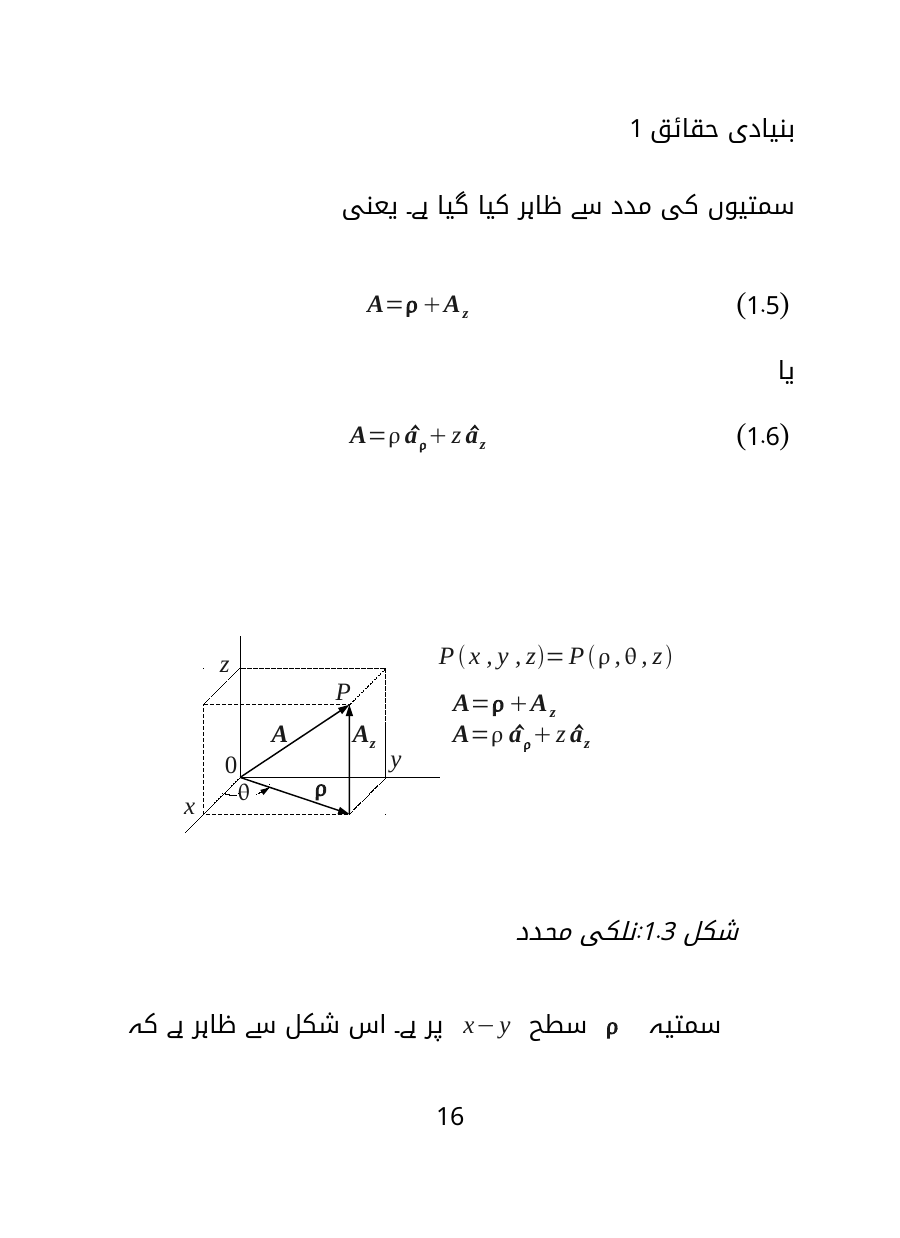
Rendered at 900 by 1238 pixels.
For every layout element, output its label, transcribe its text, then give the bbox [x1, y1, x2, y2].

table_header (1.6) [718, 408, 795, 479]
text شکل 1.3 میں ایک سمتیہ مرکز سے نکتہ تک بنایا گیا ہے۔ اس سمتیہ کو شکل میں دو سمتیوں کی مدد سے ظاہر کیا گیا ہے۔ یعنی [105, 182, 795, 230]
table_header [105, 276, 718, 348]
text سمتیہ سطحپر ہے۔ اس شکل سے ظاہر ہے کہ [105, 1002, 795, 1049]
table_header [105, 408, 718, 479]
text شکل 1.3:نلکی محدد [162, 572, 738, 955]
text یا [105, 348, 795, 395]
table_header (1.5) [718, 276, 795, 348]
